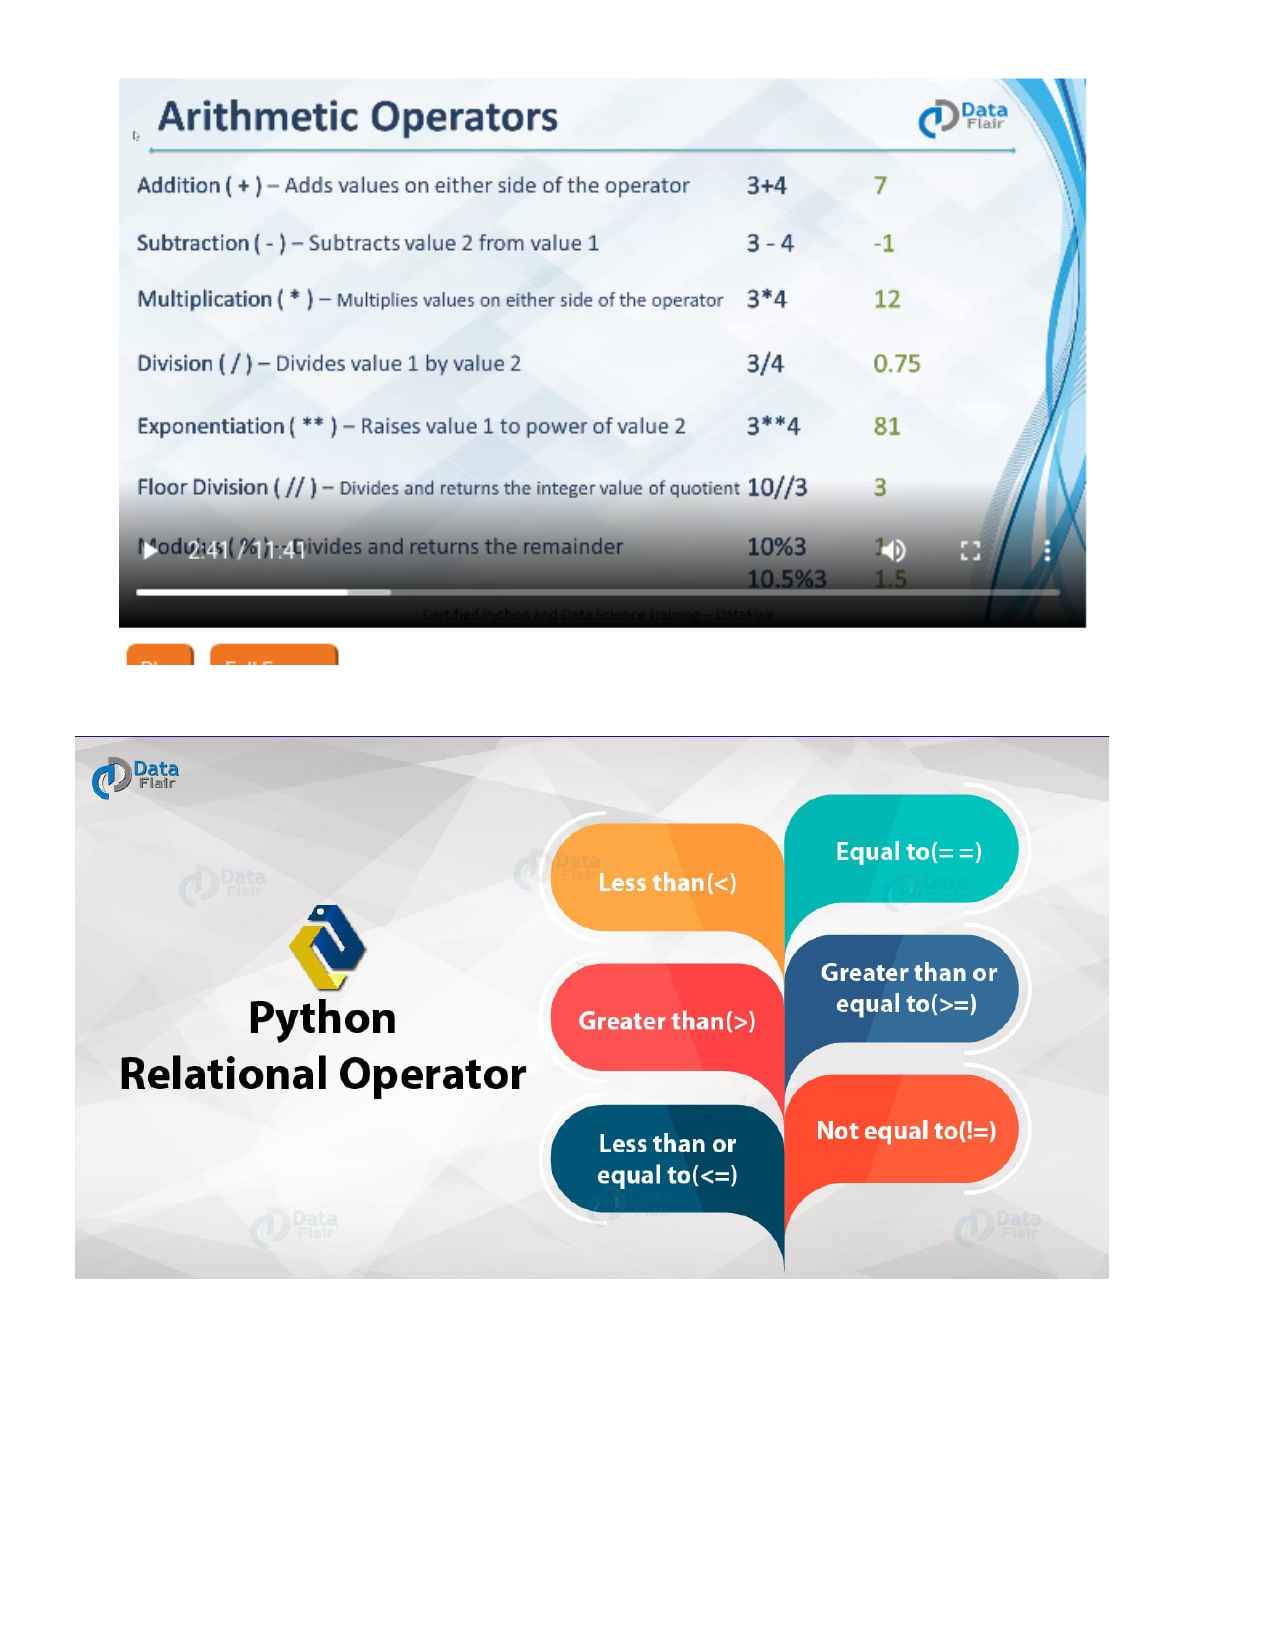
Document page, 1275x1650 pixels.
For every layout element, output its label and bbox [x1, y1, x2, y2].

picture [75, 736, 1110, 1279]
picture [119, 75, 1096, 665]
